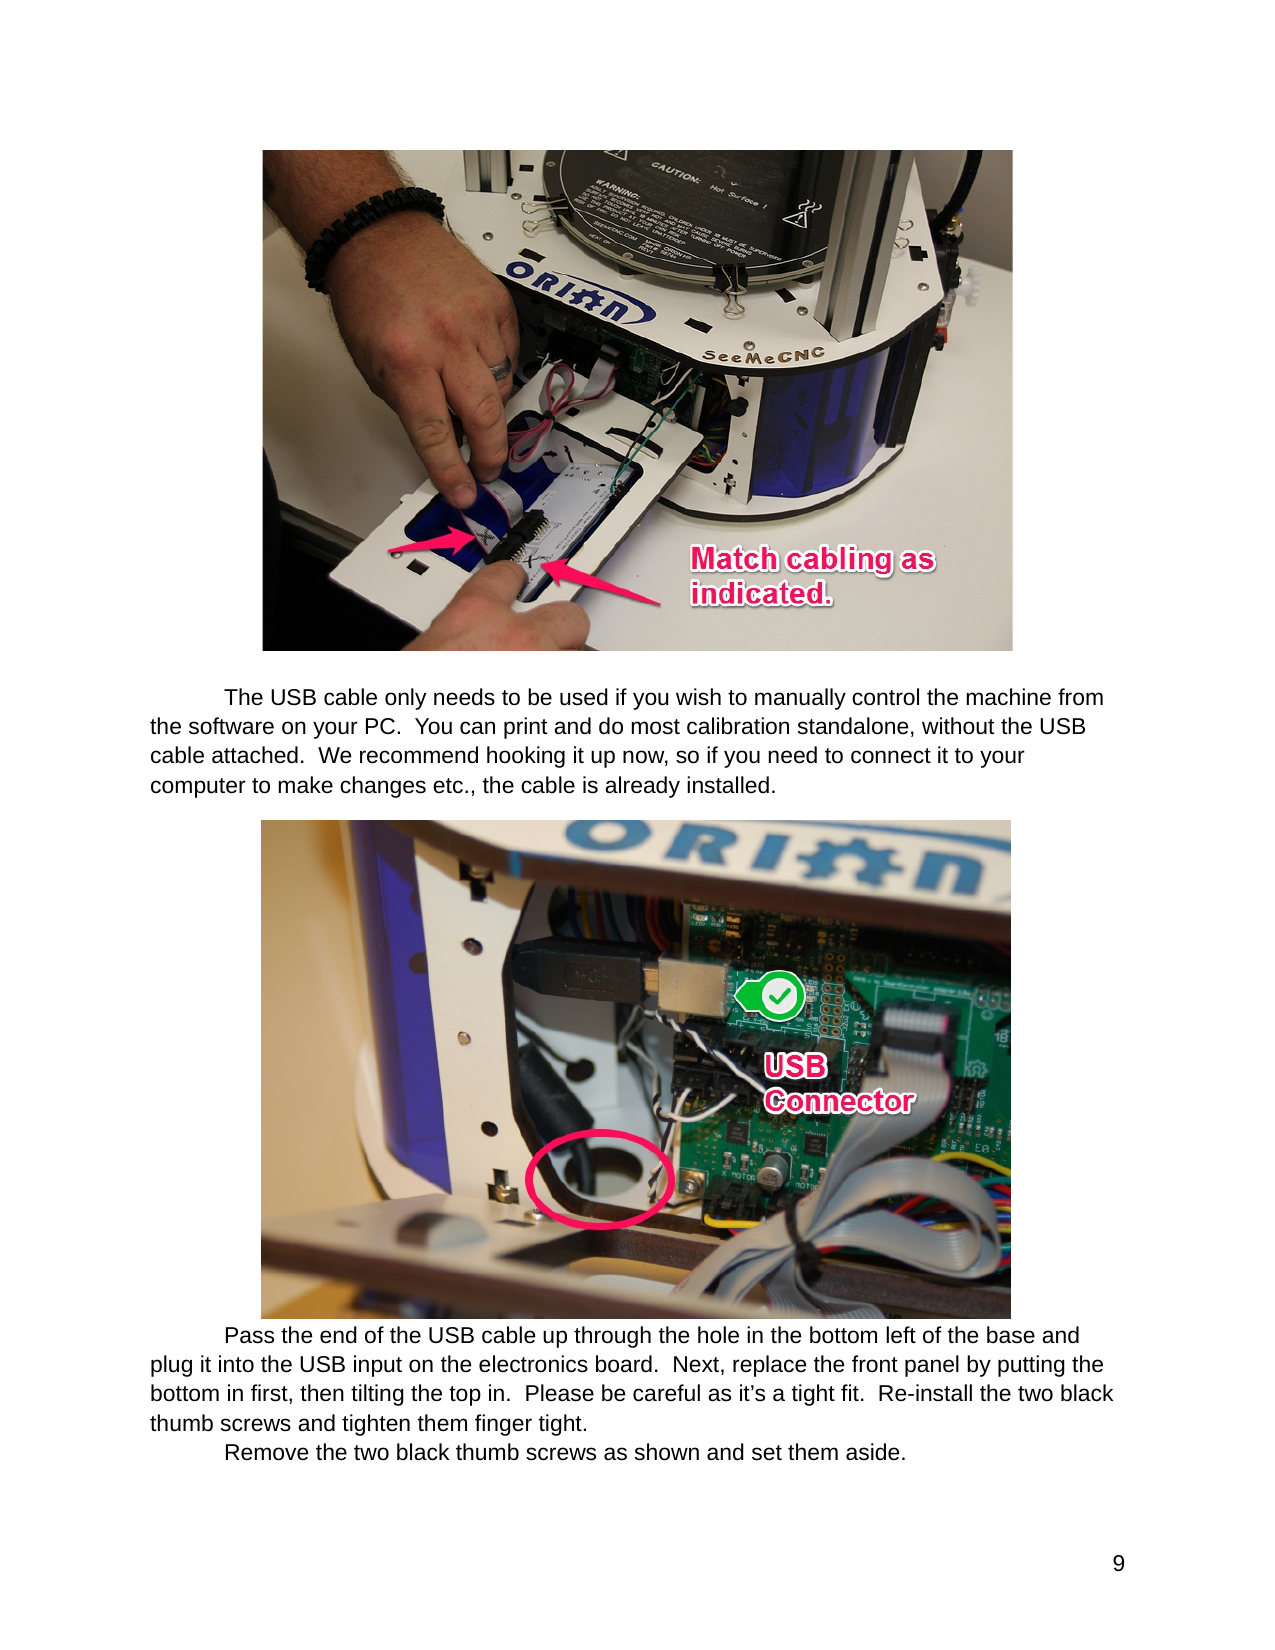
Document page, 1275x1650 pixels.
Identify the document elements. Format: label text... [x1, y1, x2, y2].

text Pass the end of the USB cable up through the hole in the bottom left of the base and plug it into the USB input on the electronics board. Next, replace the front panel by putting the bottom in first, then tilting the top in. Please be careful as it’s a tight fit. Re-install the two black thumb screws and tighten them finger tight. [150, 802, 1125, 1436]
text The USB cable only needs to be used if you wish to manually control the machine from the software on your PC. You can print and do most calibration standalone, without the USB cable attached. We recommend hooking it up now, so if you need to connect it to your computer to make changes etc., the cable is already installed. [150, 684, 1125, 798]
picture [261, 820, 1011, 1319]
text Remove the two black thumb screws as shown and set them aside. [150, 1440, 1125, 1466]
picture [262, 150, 1013, 651]
